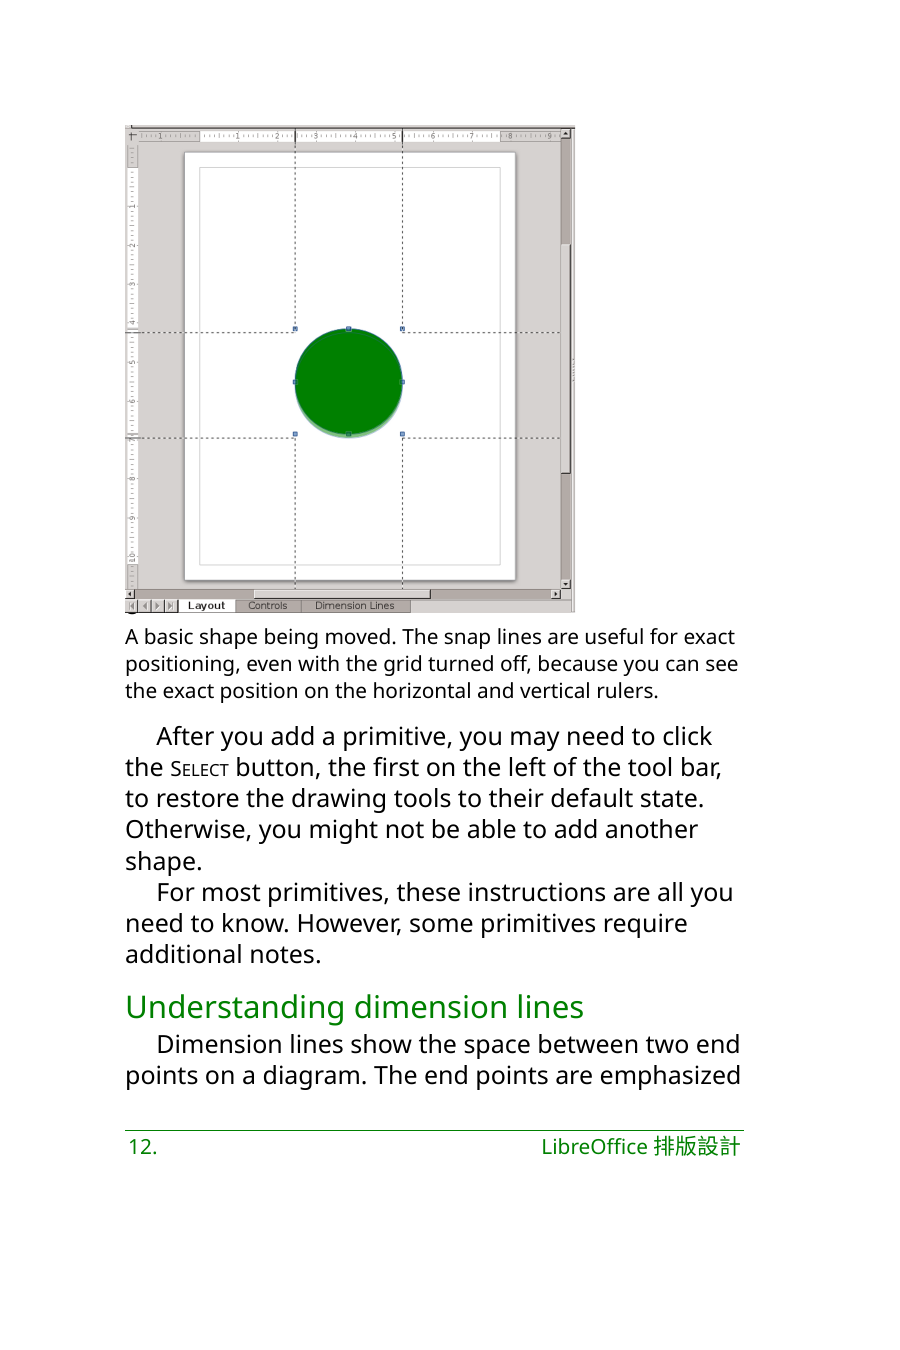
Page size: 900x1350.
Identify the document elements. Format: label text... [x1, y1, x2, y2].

table_header 8 [125, 125, 744, 615]
subtitle Understanding dimension lines [125, 986, 744, 1028]
table_cell A basic shape being moved. The snap lines are useful for exact positioning, even with the grid turned off, because you can see the exact position on the horizontal and vertical rulers. [125, 615, 744, 704]
text For most primitives, these instructions are all you need to know. However, some primitives require additional notes. [125, 876, 744, 970]
picture [125, 125, 575, 613]
text Dimension lines show the space between two end points on a diagram. The end points are emphasized [125, 1028, 744, 1091]
text After you add a primitive, you may need to click the Select button, the first on the left of the tool bar, to restore the drawing tools to their default state. Otherwise, you might not be able to add another shape. [125, 720, 744, 876]
